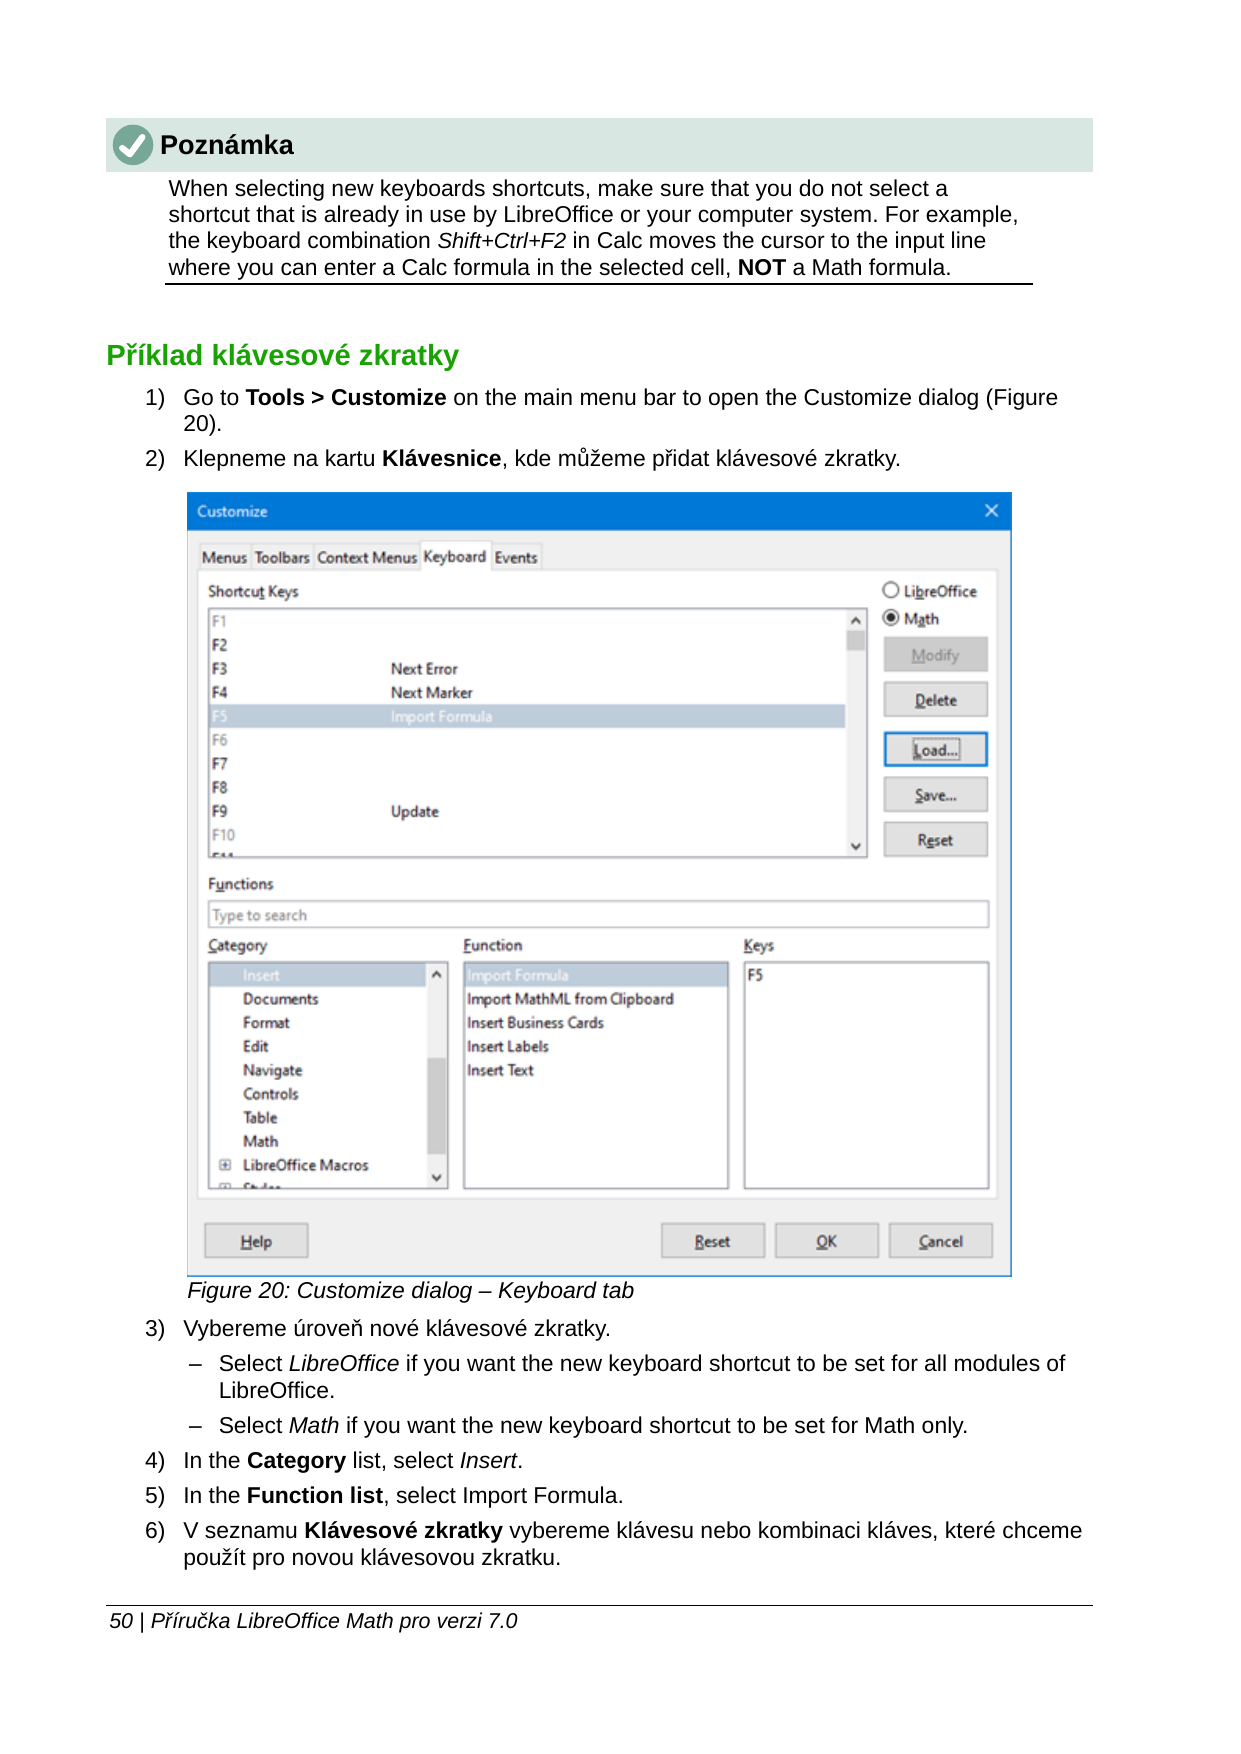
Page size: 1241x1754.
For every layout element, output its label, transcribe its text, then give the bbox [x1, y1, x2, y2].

list V seznamu Klávesové zkratky vybereme klávesu nebo kombinaci kláves, které chceme použít pro novou klávesovou zkratku. [165, 1517, 1093, 1570]
text When selecting new keyboards shortcuts, make sure that you do not select a shortcut that is already in use by LibreOffice or your computer system. For example, the keyboard combination Shift+Ctrl+F2 in Calc moves the cursor to the input line where you can enter a Calc formula in the selected cell, NOT a Math formula. [165, 172, 1033, 283]
list Klepneme na kartu Klávesnice, kde můžeme přidat klávesové zkratky. [165, 445, 1093, 471]
list Select LibreOffice if you want the new keyboard shortcut to be set for all modules of LibreOffice. [189, 1350, 1093, 1403]
list Go to Tools > Customize on the main menu bar to open the Customize dialog (Figure 20). [165, 383, 1093, 436]
picture [187, 492, 1012, 1277]
list In the Category list, select Insert. [165, 1447, 1093, 1473]
list Select Math if you want the new keyboard shortcut to be set for Math only. [189, 1412, 1093, 1438]
list Vybereme úroveň nové klávesové zkratky. [165, 1315, 1093, 1341]
text Figure 20: Customize dialog – Keyboard tab [187, 1277, 1012, 1303]
subtitle Poznámka [106, 118, 1093, 172]
list In the Function list, select Import Formula. [165, 1482, 1093, 1508]
subtitle Příklad klávesové zkratky [106, 338, 1093, 372]
